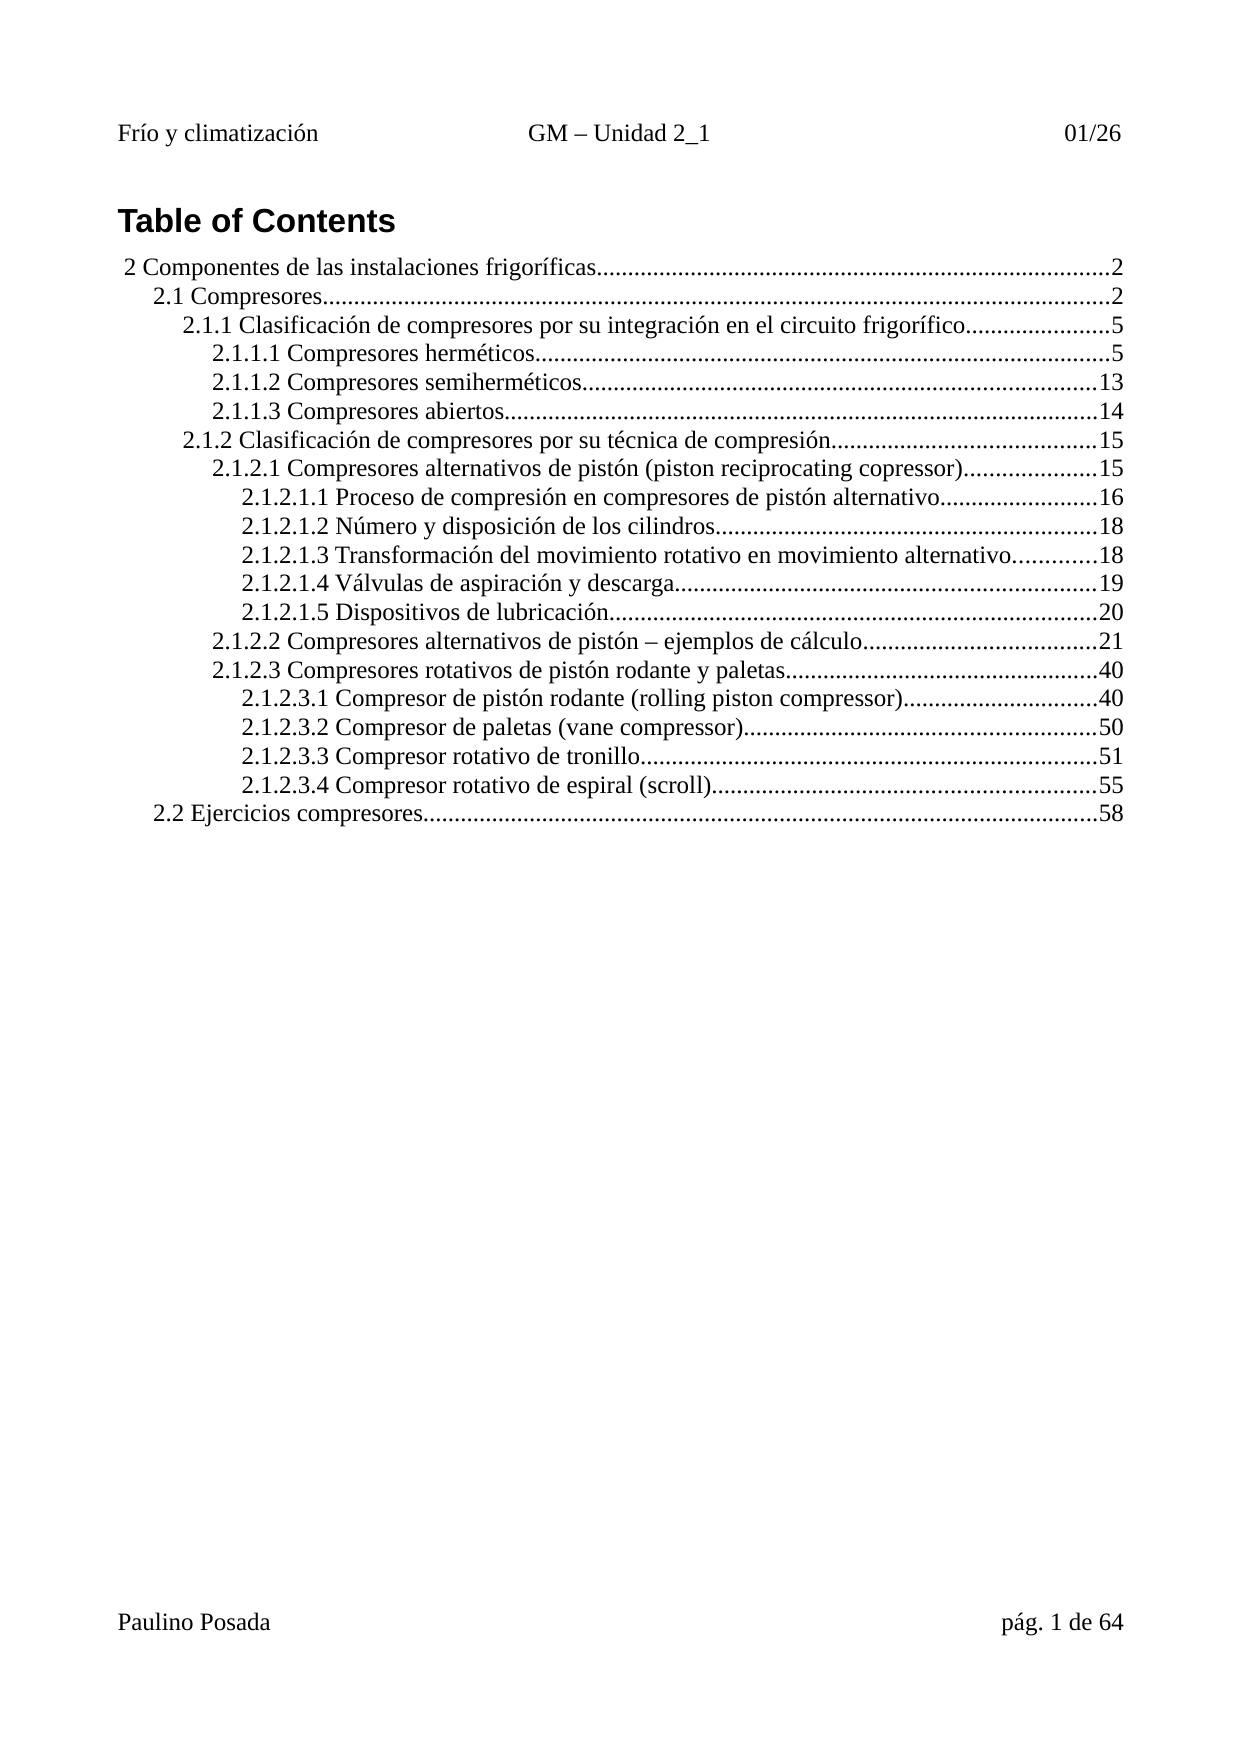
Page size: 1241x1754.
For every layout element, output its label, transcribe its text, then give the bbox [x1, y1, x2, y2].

subtitle Table of Contents [117, 201, 1123, 240]
text 2.1.2.1.3 Transformación del movimiento rotativo en movimiento alternativo 18 [235, 540, 1123, 568]
text 2.1.1.3 Compresores abiertos 14 [206, 396, 1123, 425]
text 2.1.2.1.5 Dispositivos de lubricación 20 [235, 597, 1123, 626]
text 2 Componentes de las instalaciones frigoríficas 2 [117, 252, 1123, 281]
text 2.1.1 Clasificación de compresores por su integración en el circuito frigorífico 5 [176, 310, 1123, 338]
text 2.1.2 Clasificación de compresores por su técnica de compresión 15 [176, 425, 1123, 453]
text 2.1.2.3.1 Compresor de pistón rodante (rolling piston compressor) 40 [235, 683, 1123, 712]
text 2.1.1.2 Compresores semiherméticos 13 [206, 367, 1123, 396]
text 2.2 Ejercicios compresores 58 [147, 798, 1123, 827]
text 2.1.1.1 Compresores herméticos 5 [206, 338, 1123, 367]
text 2.1.2.3 Compresores rotativos de pistón rodante y paletas 40 [206, 655, 1123, 683]
text 2.1.2.1.1 Proceso de compresión en compresores de pistón alternativo 16 [235, 482, 1123, 511]
text 2.1.2.1.4 Válvulas de aspiración y descarga 19 [235, 568, 1123, 597]
text 2.1.2.2 Compresores alternativos de pistón – ejemplos de cálculo 21 [206, 626, 1123, 655]
text 2.1 Compresores 2 [147, 281, 1123, 310]
text 2.1.2.3.4 Compresor rotativo de espiral (scroll) 55 [235, 770, 1123, 798]
text 2.1.2.1 Compresores alternativos de pistón (piston reciprocating copressor) 15 [206, 453, 1123, 482]
text 2.1.2.1.2 Número y disposición de los cilindros. 18 [235, 511, 1123, 540]
text 2.1.2.3.3 Compresor rotativo de tronillo 51 [235, 741, 1123, 770]
text 2.1.2.3.2 Compresor de paletas (vane compressor) 50 [235, 712, 1123, 741]
